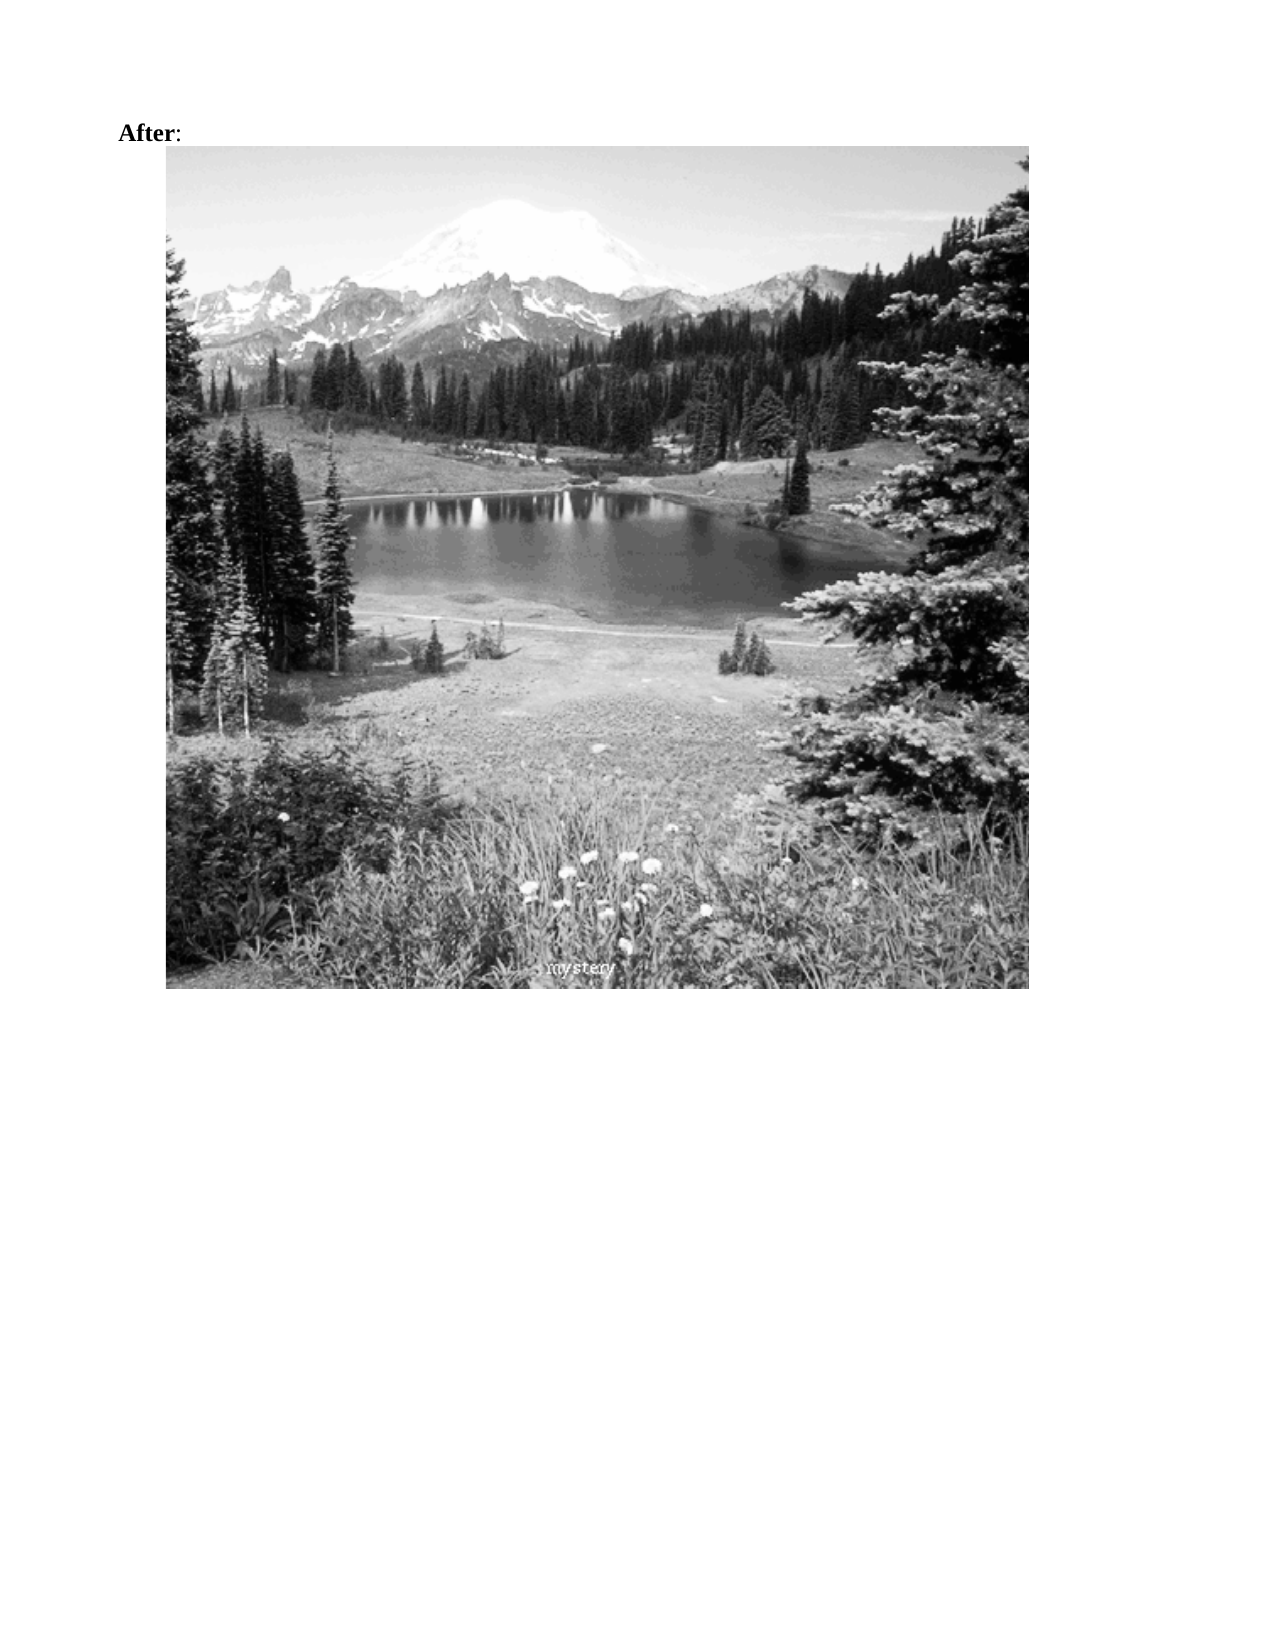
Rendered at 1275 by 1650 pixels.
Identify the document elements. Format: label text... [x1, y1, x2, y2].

picture [165, 146, 1029, 989]
text After: [118, 118, 1157, 147]
